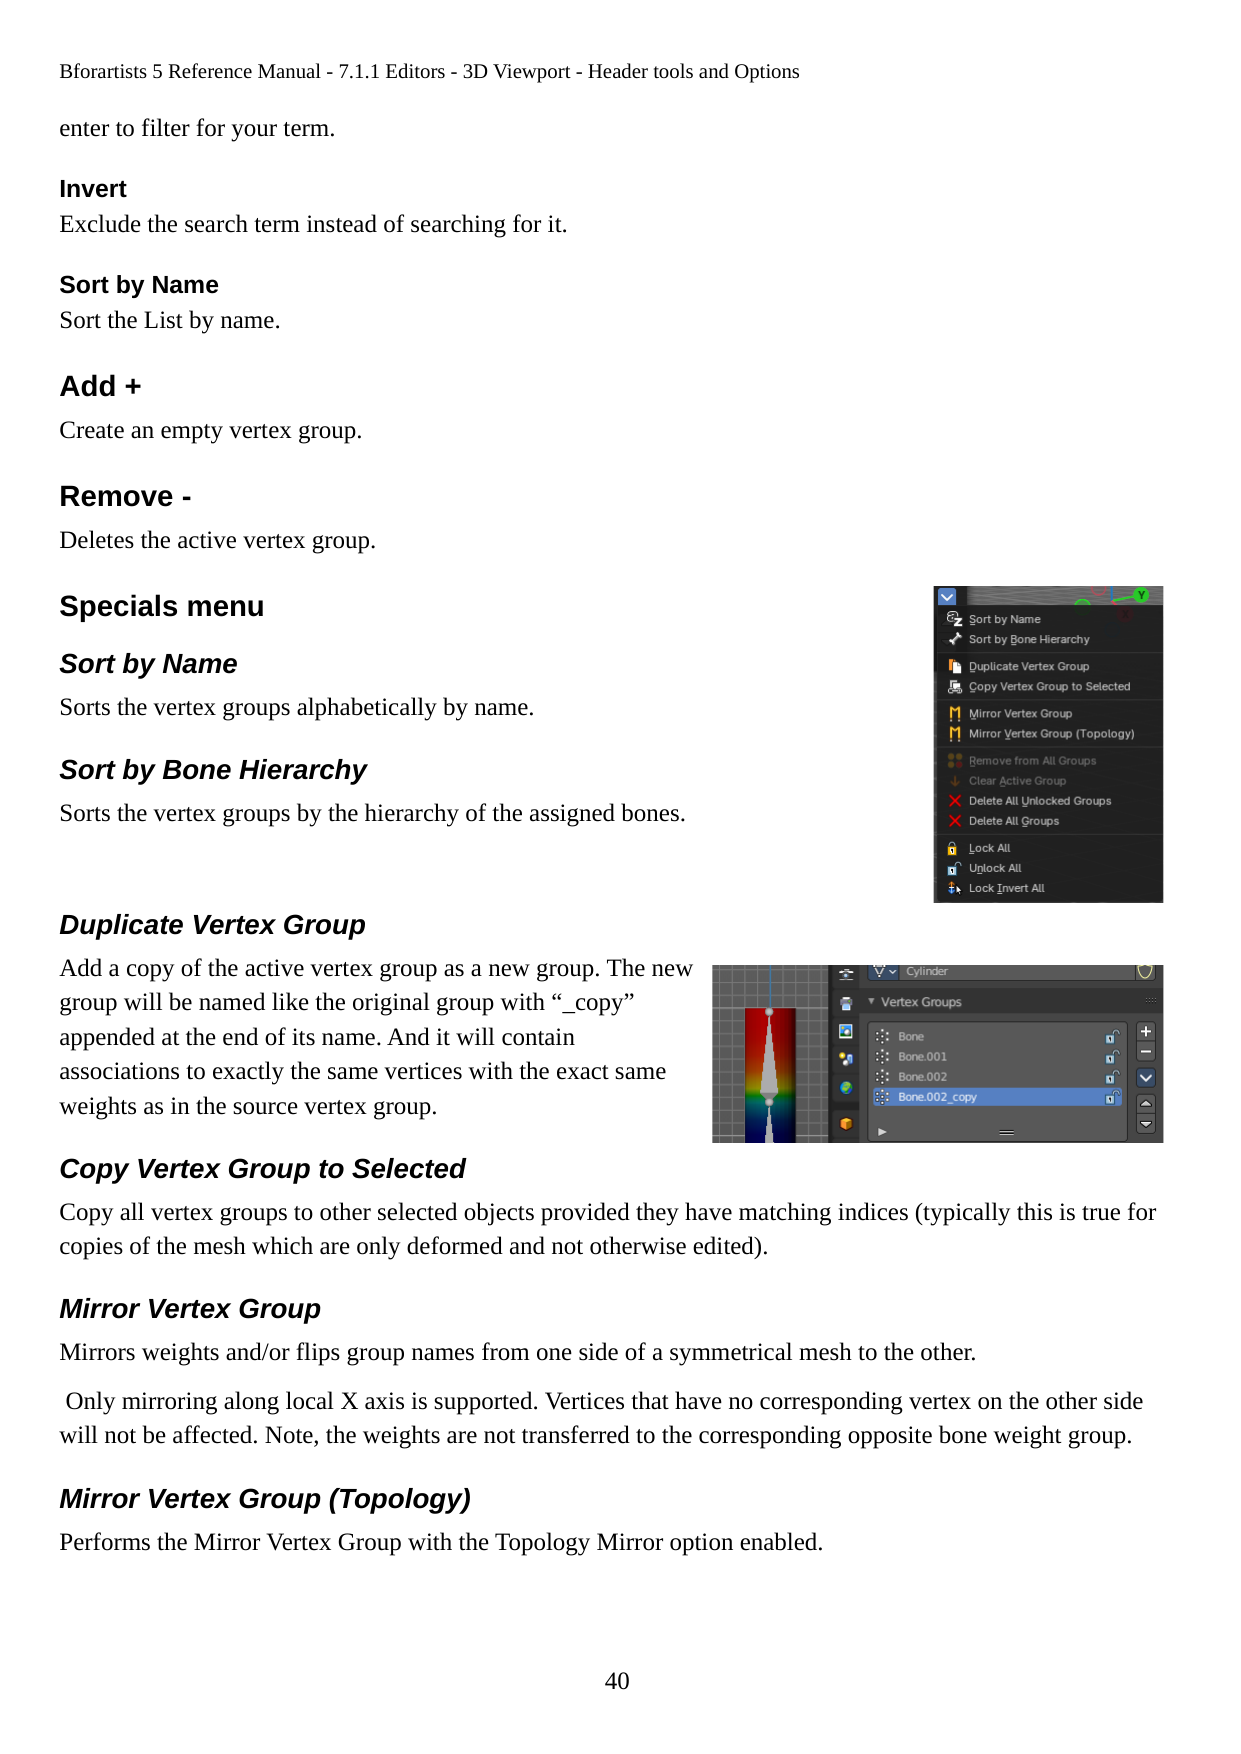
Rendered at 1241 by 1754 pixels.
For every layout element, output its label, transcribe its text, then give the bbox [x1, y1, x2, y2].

text Sort the List by name. [59, 305, 1181, 334]
subtitle Duplicate Vertex Group [59, 908, 1181, 940]
text enter to filter for your term. [59, 113, 1181, 141]
subtitle Copy Vertex Group to Selected [59, 1152, 1181, 1184]
text Mirrors weights and/or flips group names from one side of a symmetrical mesh to the other. [59, 1337, 1181, 1366]
text Create an empty vertex group. [59, 415, 1181, 444]
text Performs the Mirror Vertex Group with the Topology Mirror option enabled. [59, 1527, 1181, 1555]
subtitle [1164, 589, 1181, 622]
subtitle [1164, 753, 1181, 785]
subtitle Remove - [59, 479, 1181, 513]
text Only mirroring along local X axis is supported. Vertices that have no corresponding vertex on the other side will not be affected. Note, the weights are not transferred to the corresponding opposite bone weight group. [59, 1386, 1181, 1449]
picture [933, 586, 1164, 903]
subtitle Sort by Name [59, 271, 1181, 299]
subtitle Mirror Vertex Group [59, 1293, 1181, 1324]
subtitle Specials menu [59, 589, 933, 622]
subtitle [1164, 647, 1181, 679]
subtitle Invert [59, 174, 1181, 203]
subtitle Sort by Bone Hierarchy [59, 753, 933, 785]
text Deletes the active vertex group. [59, 525, 1181, 554]
text Sorts the vertex groups by the hierarchy of the assigned bones. [59, 798, 933, 827]
text Add a copy of the active vertex group as a new group. The new group will be named like the original group with “_copy” appended at the end of its name. And it will contain associations to exactly the same vertices with the exact same weights as in the source vertex group. [59, 953, 1181, 1119]
subtitle Sort by Name [59, 647, 933, 679]
picture [712, 965, 1164, 1143]
subtitle Add + [59, 369, 1181, 403]
text Sorts the vertex groups alphabetically by name. [59, 692, 933, 721]
text Copy all vertex groups to other selected objects provided they have matching indices (typically this is true for copies of the mesh which are only deformed and not otherwise edited). [59, 1197, 1181, 1260]
subtitle Mirror Vertex Group (Topology) [59, 1482, 1181, 1514]
text Exclude the search term instead of searching for it. [59, 209, 1181, 238]
